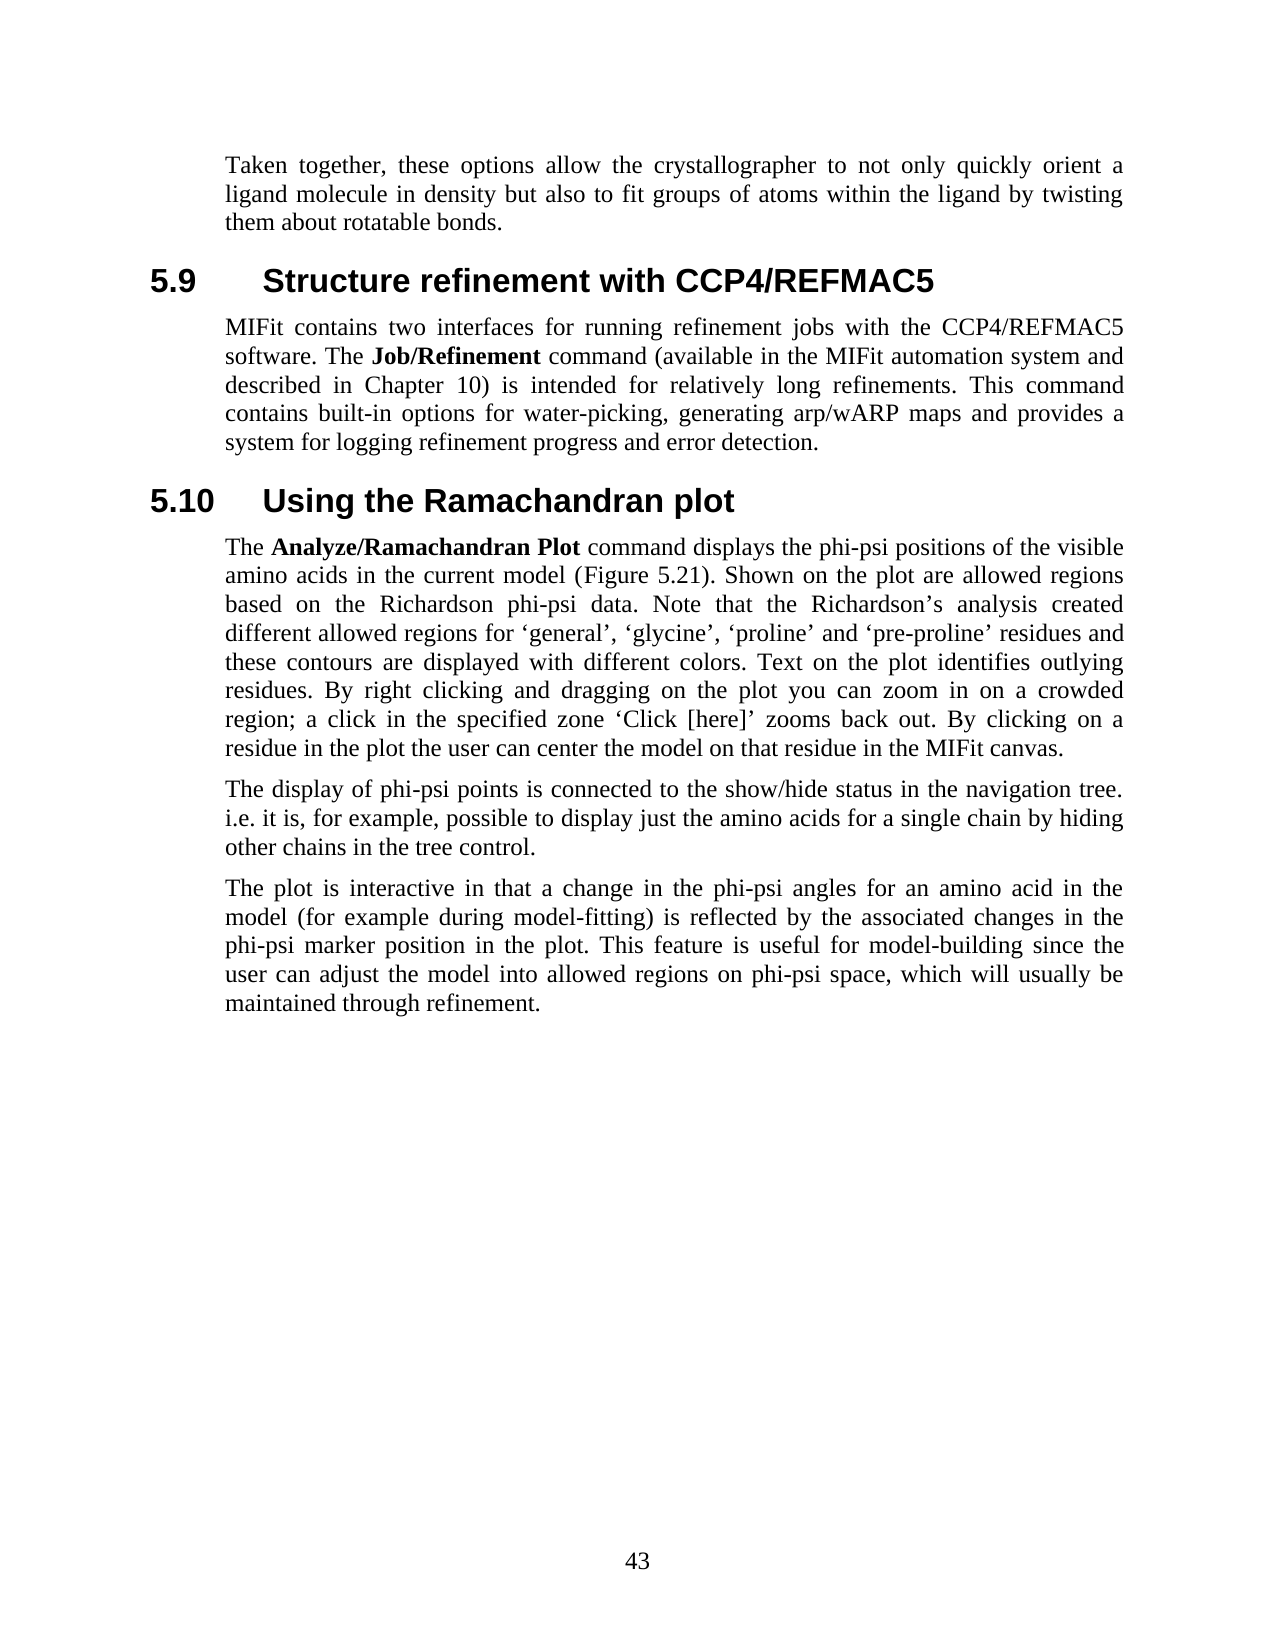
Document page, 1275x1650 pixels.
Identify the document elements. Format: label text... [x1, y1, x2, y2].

text Taken together, these options allow the crystallographer to not only quickly orient a ligand molecule in density but also to fit groups of atoms within the ligand by twisting them about rotatable bonds. [225, 150, 1125, 236]
text The display of phi-psi points is connected to the show/hide status in the navigation tree. i.e. it is, for example, possible to display just the amino acids for a single chain by hiding other chains in the tree control. [225, 774, 1125, 861]
text The plot is interactive in that a change in the phi-psi angles for an amino acid in the model (for example during model-fitting) is reflected by the associated changes in the phi-psi marker position in the plot. This feature is useful for model-building since the user can adjust the model into allowed regions on phi-psi space, which will usually be maintained through refinement. [225, 873, 1125, 1017]
subtitle Structure refinement with CCP4/REFMAC5 [150, 261, 1125, 300]
subtitle Using the Ramachandran plot [150, 481, 1125, 519]
text MIFit contains two interfaces for running refinement jobs with the CCP4/REFMAC5 software. The Job/Refinement command (available in the MIFit automation system and described in Chapter 10) is intended for relatively long refinements. This command contains built-in options for water-picking, generating arp/wARP maps and provides a system for logging refinement progress and error detection. [225, 312, 1125, 456]
text The Analyze/Ramachandran Plot command displays the phi-psi positions of the visible amino acids in the current model (Figure 5.21). Shown on the plot are allowed regions based on the Richardson phi-psi data. Note that the Richardson’s analysis created different allowed regions for ‘general’, ‘glycine’, ‘proline’ and ‘pre-proline’ residues and these contours are displayed with different colors. Text on the plot identifies outlying residues. By right clicking and dragging on the plot you can zoom in on a crowded region; a click in the specified zone ‘Click [here]’ zooms back out. By clicking on a residue in the plot the user can center the model on that residue in the MIFit canvas. [225, 532, 1125, 762]
